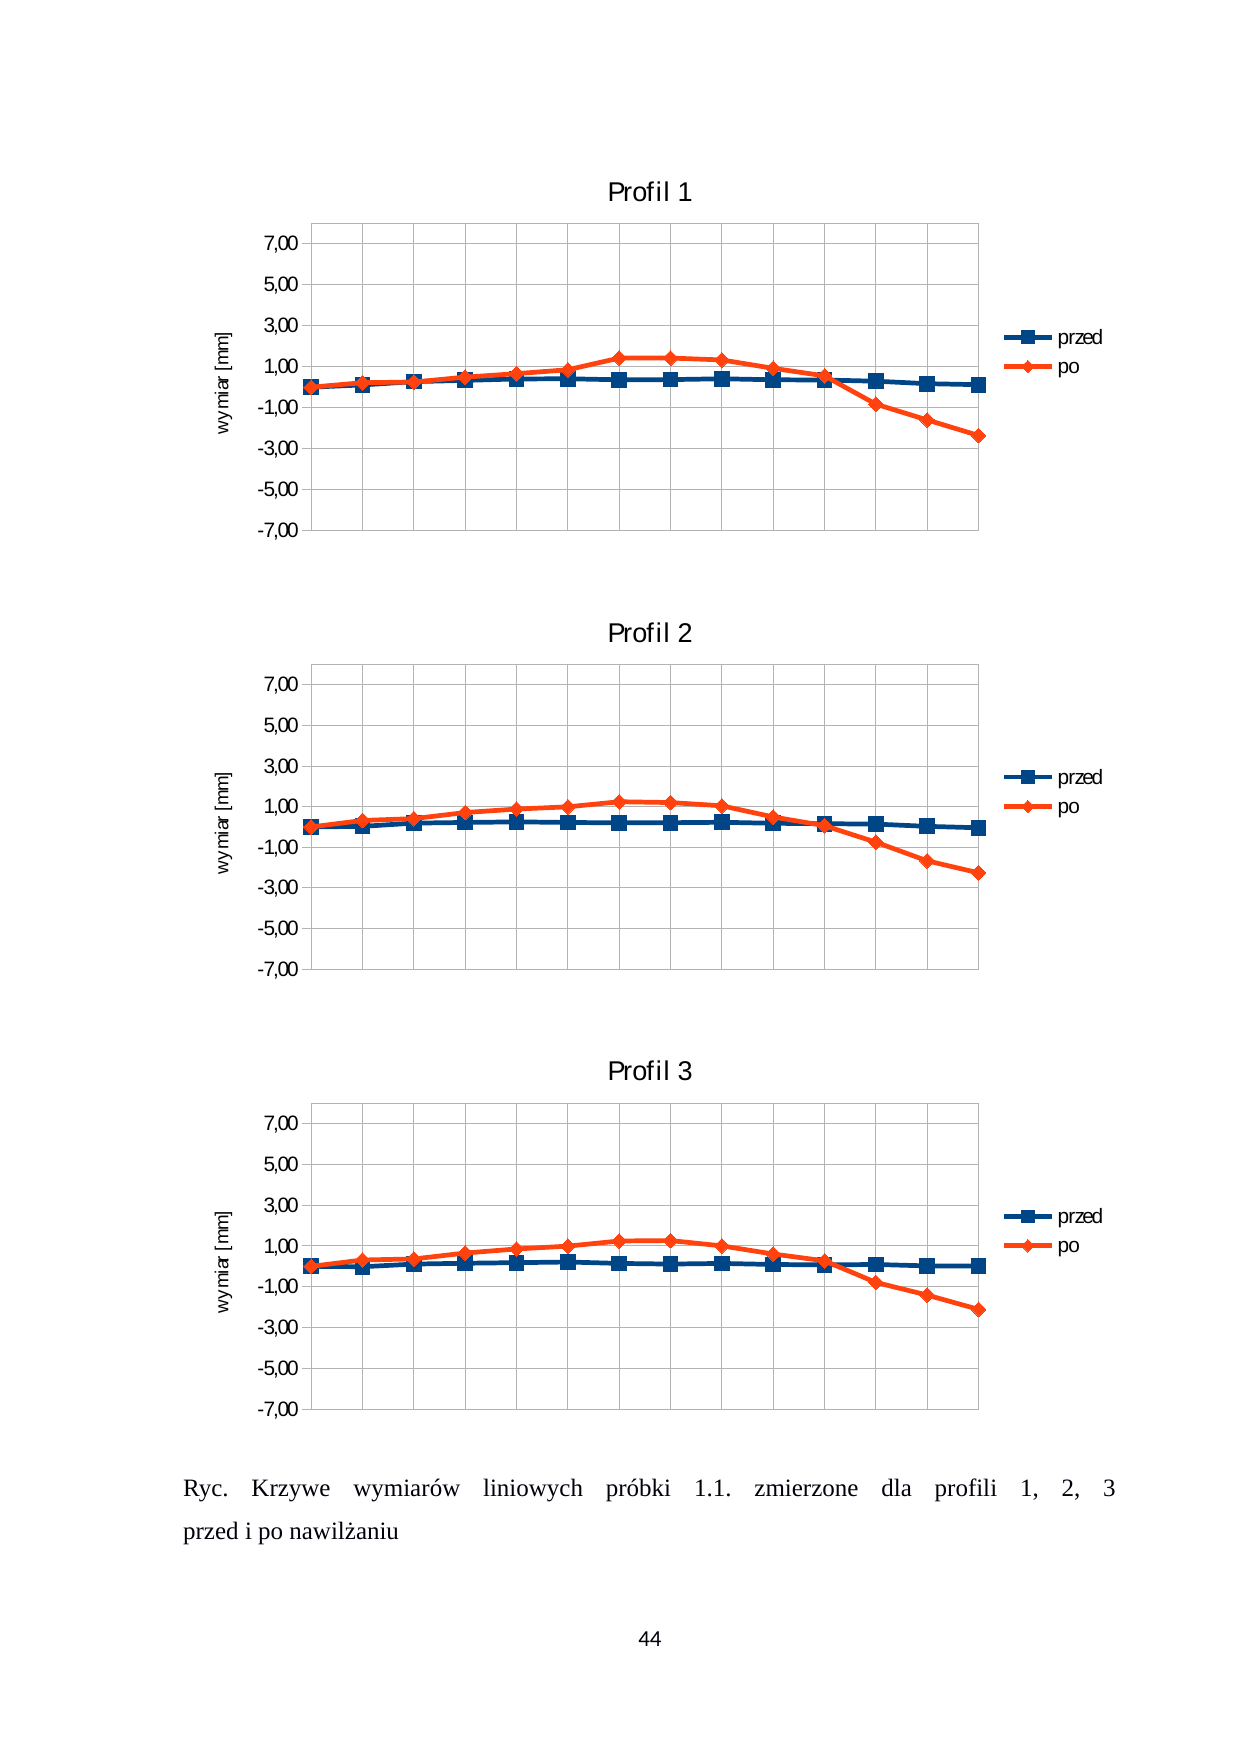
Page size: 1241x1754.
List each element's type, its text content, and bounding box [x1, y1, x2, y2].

table_header [177, 551, 1122, 589]
table_cell Ryc. Krzywe wymiarów liniowych próbki 1.1. zmierzone dla profili 1, 2, 3 przed i po nawilżaniu [177, 1468, 1122, 1572]
table_cell [177, 589, 1122, 594]
table_header [177, 148, 1122, 153]
table_cell [177, 989, 1122, 1027]
table_cell [177, 1429, 1122, 1468]
table_cell [177, 1028, 1122, 1033]
